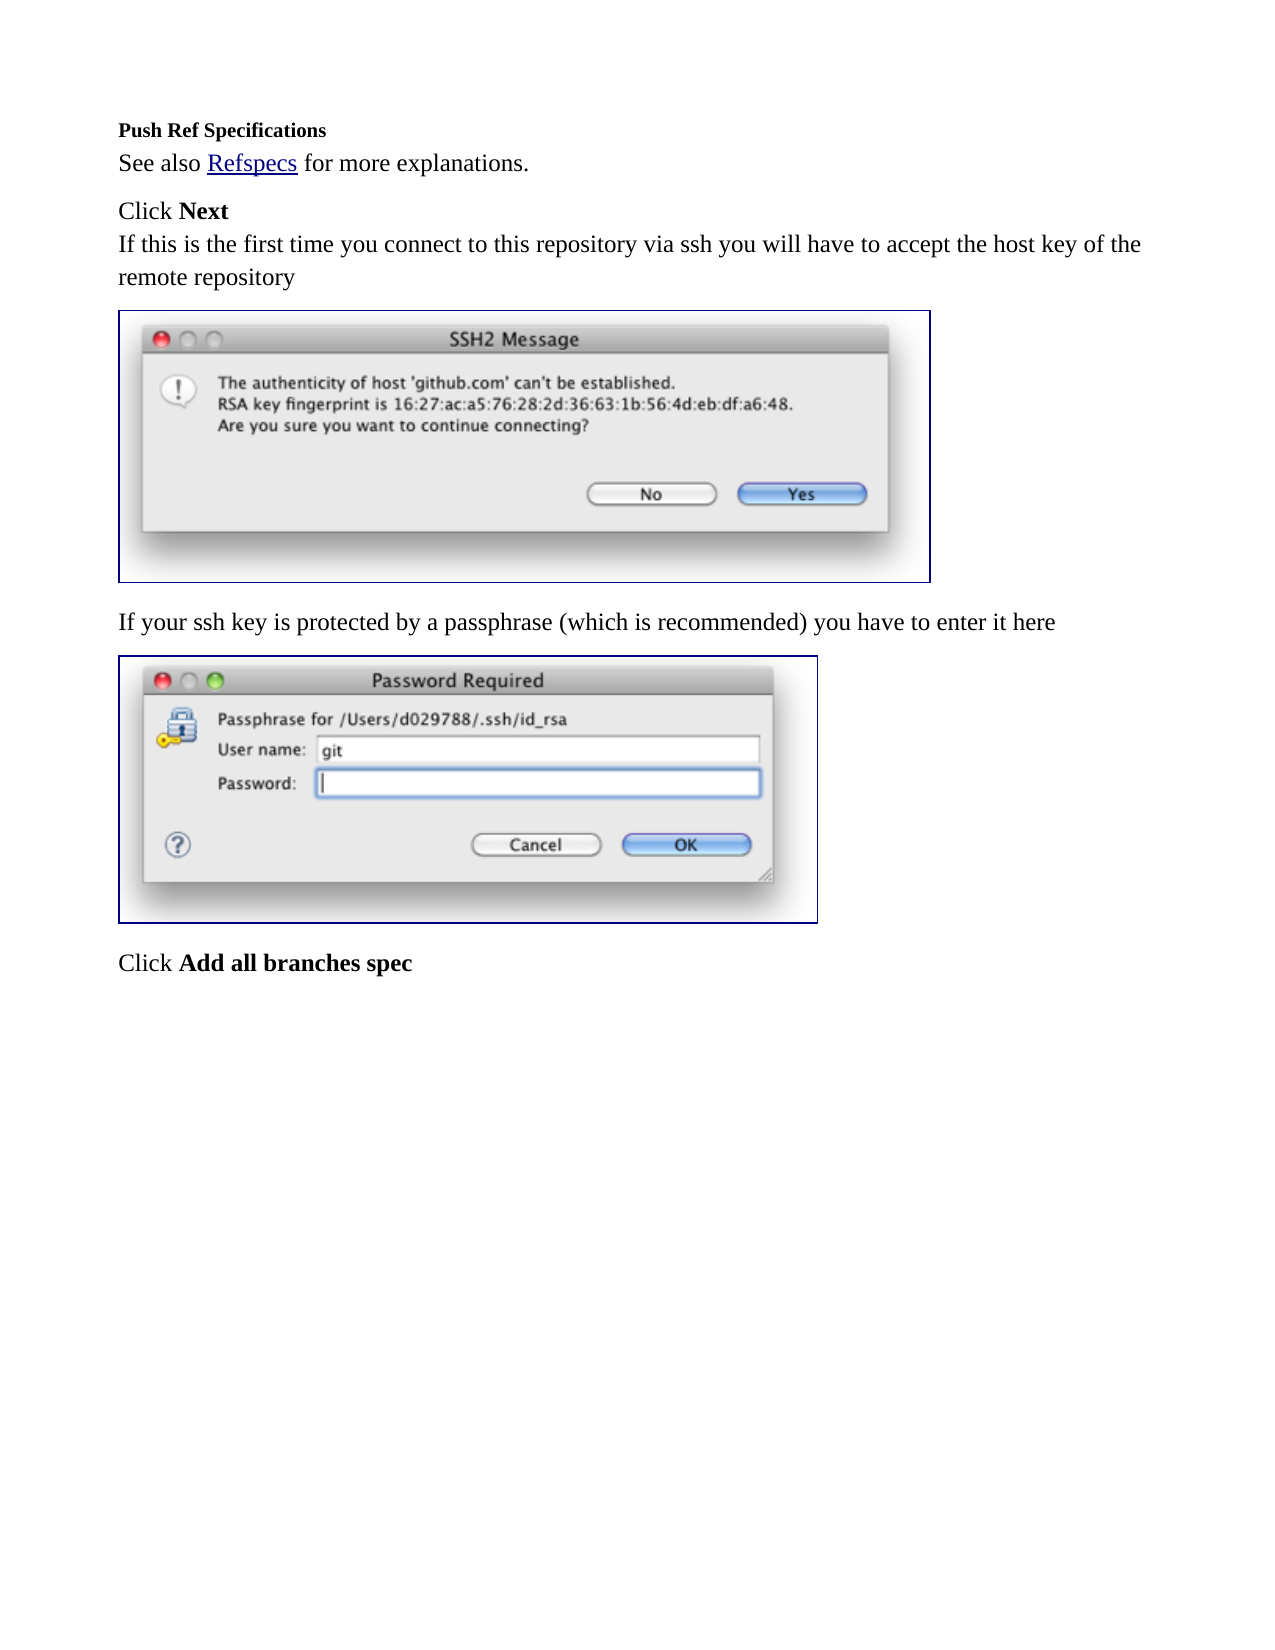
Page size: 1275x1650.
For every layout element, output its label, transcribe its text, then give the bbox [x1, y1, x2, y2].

text See also Refspecs for more explanations. [118, 148, 1157, 177]
subtitle Push Ref Specifications [118, 118, 1157, 142]
picture [120, 657, 817, 922]
picture [120, 311, 929, 582]
text Click Next If this is the first time you connect to this repository via ssh you will have to accept the host key of the remote repository [118, 196, 1157, 291]
text If your ssh key is protected by a passphrase (which is recommended) you have to enter it here [118, 607, 1157, 636]
text Click Add all branches spec [118, 948, 1157, 977]
